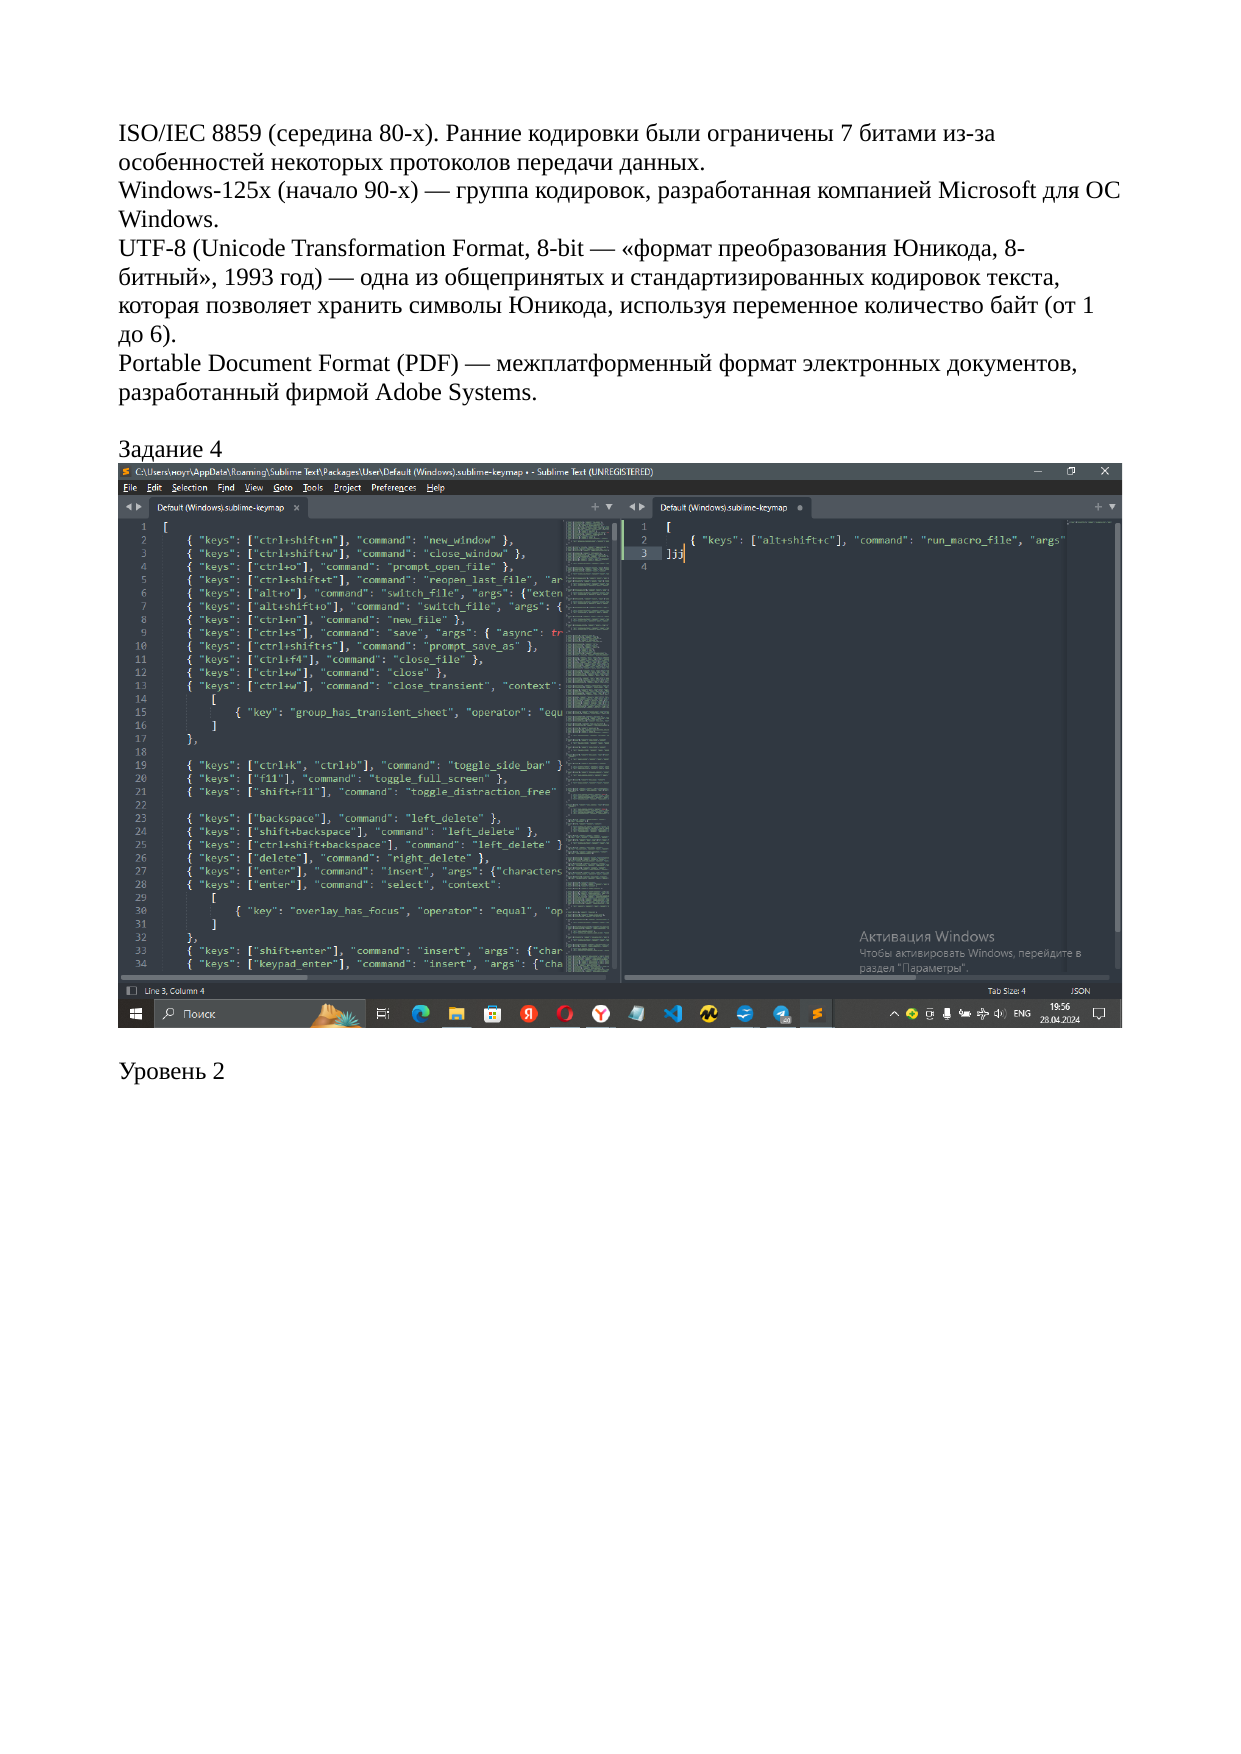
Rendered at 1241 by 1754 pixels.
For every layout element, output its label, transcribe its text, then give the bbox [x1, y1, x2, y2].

text Windows-125x (начало 90-х) — группа кодировок, разработанная компанией Microsoft для ОС Windows. [118, 176, 1122, 233]
text ISO/IEC 8859 (середина 80-х). Ранние кодировки были ограничены 7 битами из-за особенностей некоторых протоколов передачи данных. [118, 118, 1122, 176]
picture [118, 463, 1123, 1028]
text UTF-8 (Unicode Transformation Format, 8-bit — «формат преобразования Юникода, 8-битный», 1993 год) — одна из общепринятых и стандартизированных кодировок текста, которая позволяет хранить символы Юникода, используя переменное количество байт (от 1 до 6). [118, 233, 1122, 348]
text Задание 4 [118, 434, 1122, 463]
text Уровень 2 [118, 1056, 1122, 1085]
text Portable Document Format (PDF) — межплатформенный формат электронных документов, разработанный фирмой Adobe Systems. [118, 348, 1122, 406]
